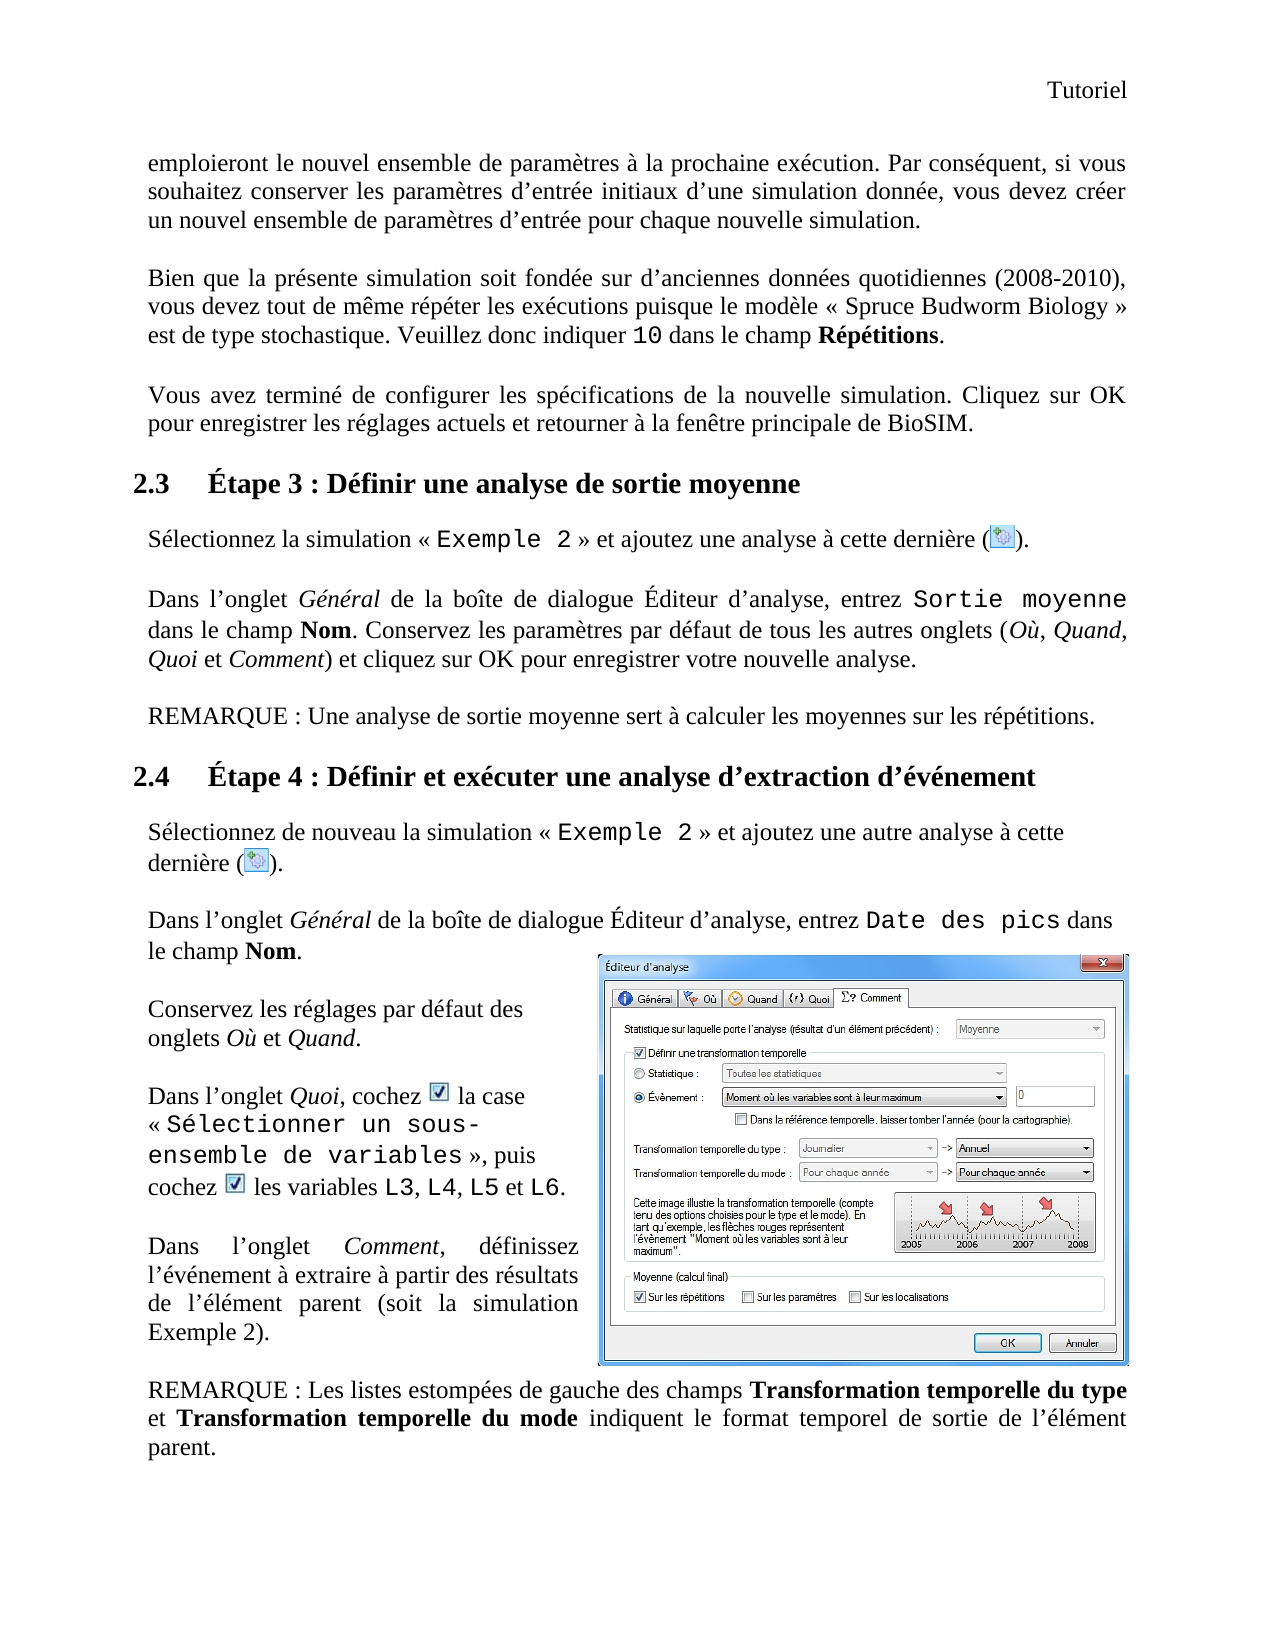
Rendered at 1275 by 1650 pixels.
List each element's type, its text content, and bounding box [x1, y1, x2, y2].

text Sélectionnez la simulation « Exemple 2 » et ajoutez une analyse à cette dernière (). [148, 524, 1127, 555]
picture [597, 954, 1130, 1366]
picture [244, 848, 269, 872]
text Dans l’onglet Quoi, cochez la case « Sélectionner un sous-ensemble de variables », puis cochez les variables L3, L4, L5 et L6. [148, 1080, 597, 1203]
text Vous avez terminé de configurer les spécifications de la nouvelle simulation. Cliquez sur OK pour enregistrer les réglages actuels et retourner à la fenêtre principale de BioSIM. [148, 380, 1127, 437]
text Bien que la présente simulation soit fondée sur d’anciennes données quotidiennes (2008-2010), vous devez tout de même répéter les exécutions puisque le modèle « Spruce Budworm Biology » est de type stochastique. Veuillez donc indiquer 10 dans le champ Répétitions. [148, 263, 1127, 351]
text Dans l’onglet Général de la boîte de dialogue Éditeur d’analyse, entrez Date des pics dans le champ Nom. [148, 906, 1127, 965]
picture [223, 1171, 248, 1196]
picture [990, 525, 1015, 548]
text REMARQUE : Les listes estompées de gauche des champs Transformation temporelle du type et Transformation temporelle du mode indiquent le format temporel de sortie de l’élément parent. [148, 1375, 1127, 1461]
text Sélectionnez de nouveau la simulation « Exemple 2 » et ajoutez une autre analyse à cette dernière (). [148, 817, 1127, 877]
text Dans l’onglet Général de la boîte de dialogue Éditeur d’analyse, entrez Sortie moyenne dans le champ Nom. Conservez les paramètres par défaut de tous les autres onglets (Où, Quand, Quoi et Comment) et cliquez sur OK pour enregistrer votre nouvelle analyse. [148, 584, 1127, 672]
subtitle Étape 4 : Définir et exécuter une analyse d’extraction d’événement [133, 759, 1127, 792]
text REMARQUE : Une analyse de sortie moyenne sert à calculer les moyennes sur les répétitions. [148, 701, 1127, 730]
subtitle Étape 3 : Définir une analyse de sortie moyenne [133, 466, 1127, 499]
picture [427, 1080, 452, 1104]
text Conservez les réglages par défaut des onglets Où et Quand. [148, 994, 597, 1051]
text Dans l’onglet Comment, définissez l’événement à extraire à partir des résultats de l’élément parent (soit la simulation Exemple 2). [148, 1231, 597, 1346]
text emploieront le nouvel ensemble de paramètres à la prochaine exécution. Par conséquent, si vous souhaitez conserver les paramètres d’entrée initiaux d’une simulation donnée, vous devez créer un nouvel ensemble de paramètres d’entrée pour chaque nouvelle simulation. [148, 148, 1127, 234]
